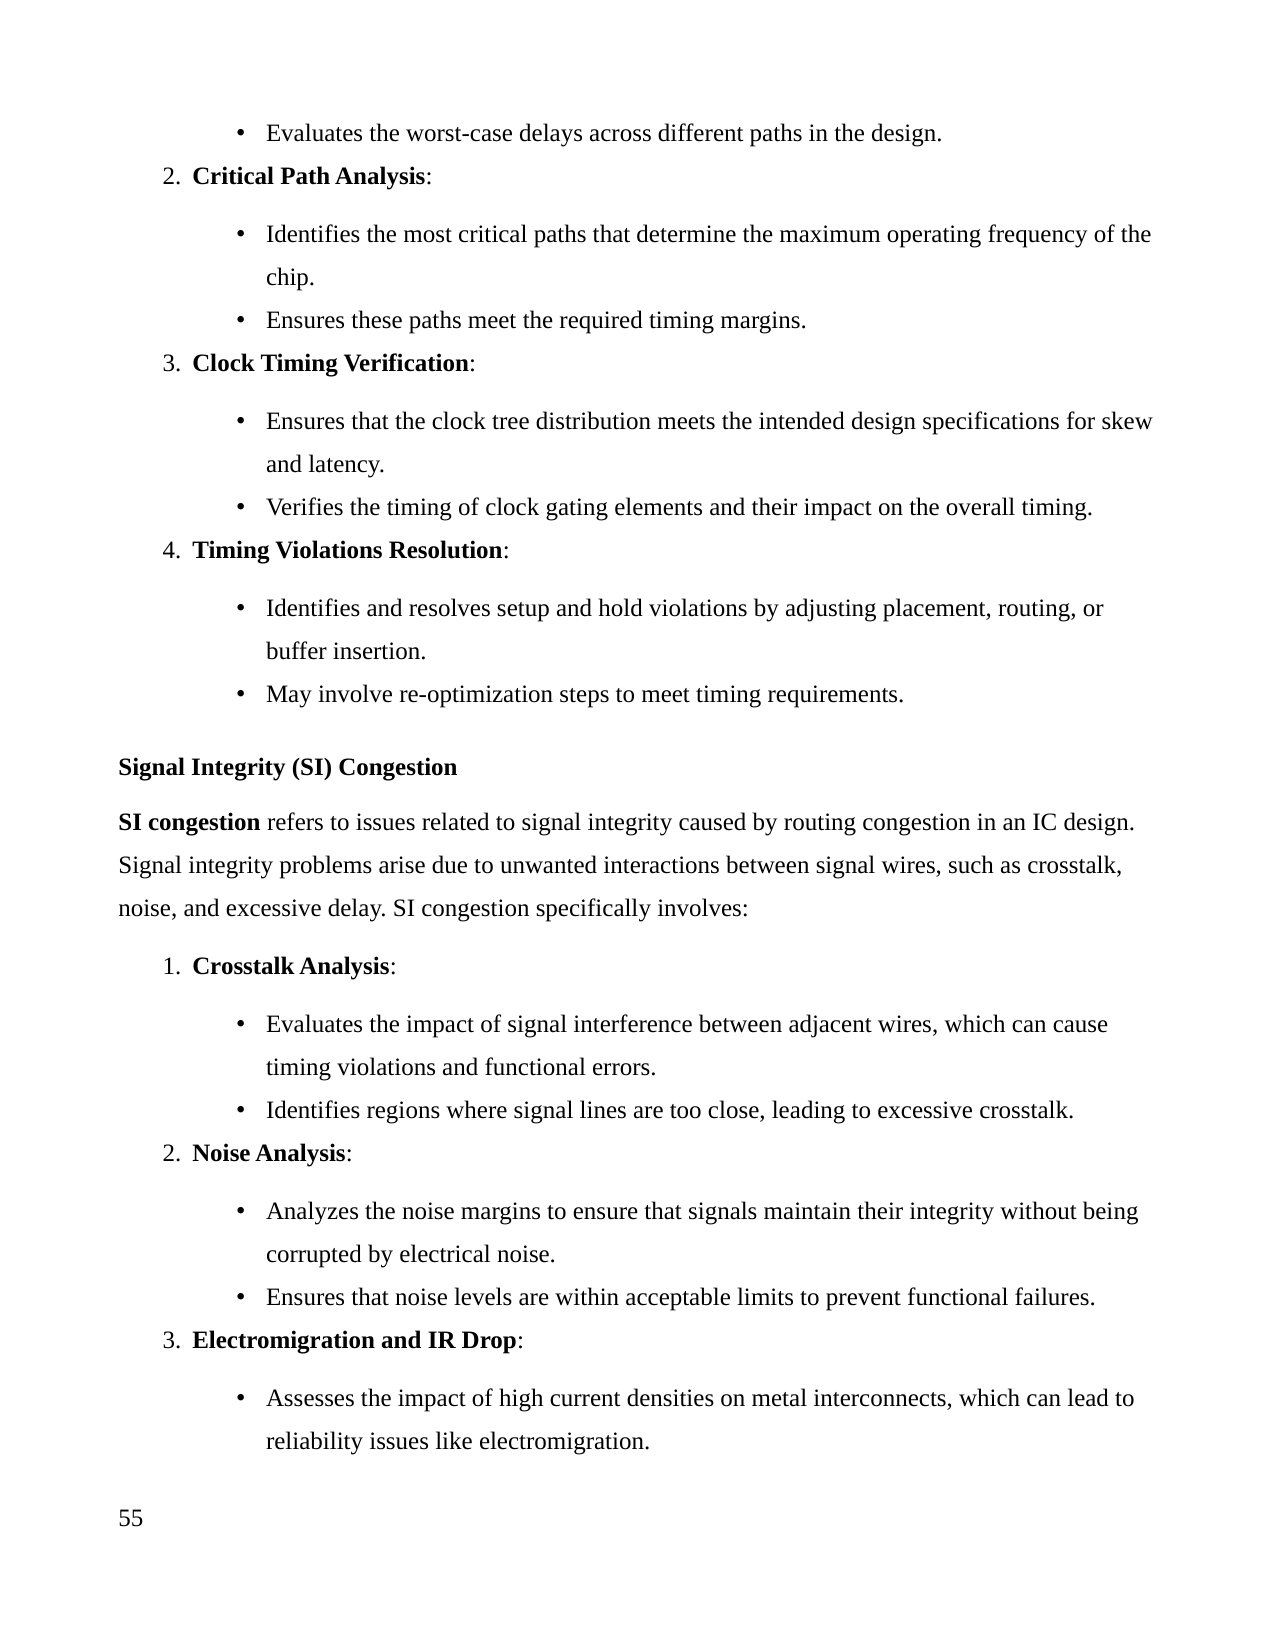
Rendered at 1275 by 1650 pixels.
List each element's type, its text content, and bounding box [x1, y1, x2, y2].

list Evaluates the worst-case delays across different paths in the design. [236, 118, 1157, 147]
list Evaluates the impact of signal interference between adjacent wires, which can cause timing violations and functional errors. [236, 1009, 1157, 1081]
list Crosstalk Analysis: [162, 951, 1157, 980]
list May involve re-optimization steps to meet timing requirements. [236, 679, 1157, 708]
list Identifies and resolves setup and hold violations by adjusting placement, routing, or buffer insertion. [236, 593, 1157, 665]
subtitle Signal Integrity (SI) Congestion [118, 752, 1157, 780]
list Assesses the impact of high current densities on metal interconnects, which can lead to reliability issues like electromigration. [236, 1383, 1157, 1455]
text SI congestion refers to issues related to signal integrity caused by routing congestion in an IC design. Signal integrity problems arise due to unwanted interactions between signal wires, such as crosstalk, noise, and excessive delay. SI congestion specifically involves: [118, 807, 1157, 922]
list Verifies the timing of clock gating elements and their impact on the overall timing. [236, 492, 1157, 521]
list Identifies the most critical paths that determine the maximum operating frequency of the chip. [236, 219, 1157, 291]
list Identifies regions where signal lines are too close, leading to excessive crosstalk. [236, 1095, 1157, 1124]
list Ensures that noise levels are within acceptable limits to prevent functional failures. [236, 1282, 1157, 1311]
list Timing Violations Resolution: [162, 535, 1157, 564]
list Analyzes the noise margins to ensure that signals maintain their integrity without being corrupted by electrical noise. [236, 1196, 1157, 1268]
list Critical Path Analysis: [162, 161, 1157, 190]
list Electromigration and IR Drop: [162, 1325, 1157, 1354]
list Ensures these paths meet the required timing margins. [236, 305, 1157, 334]
list Clock Timing Verification: [162, 348, 1157, 377]
list Ensures that the clock tree distribution meets the intended design specifications for skew and latency. [236, 406, 1157, 478]
list Noise Analysis: [162, 1138, 1157, 1167]
